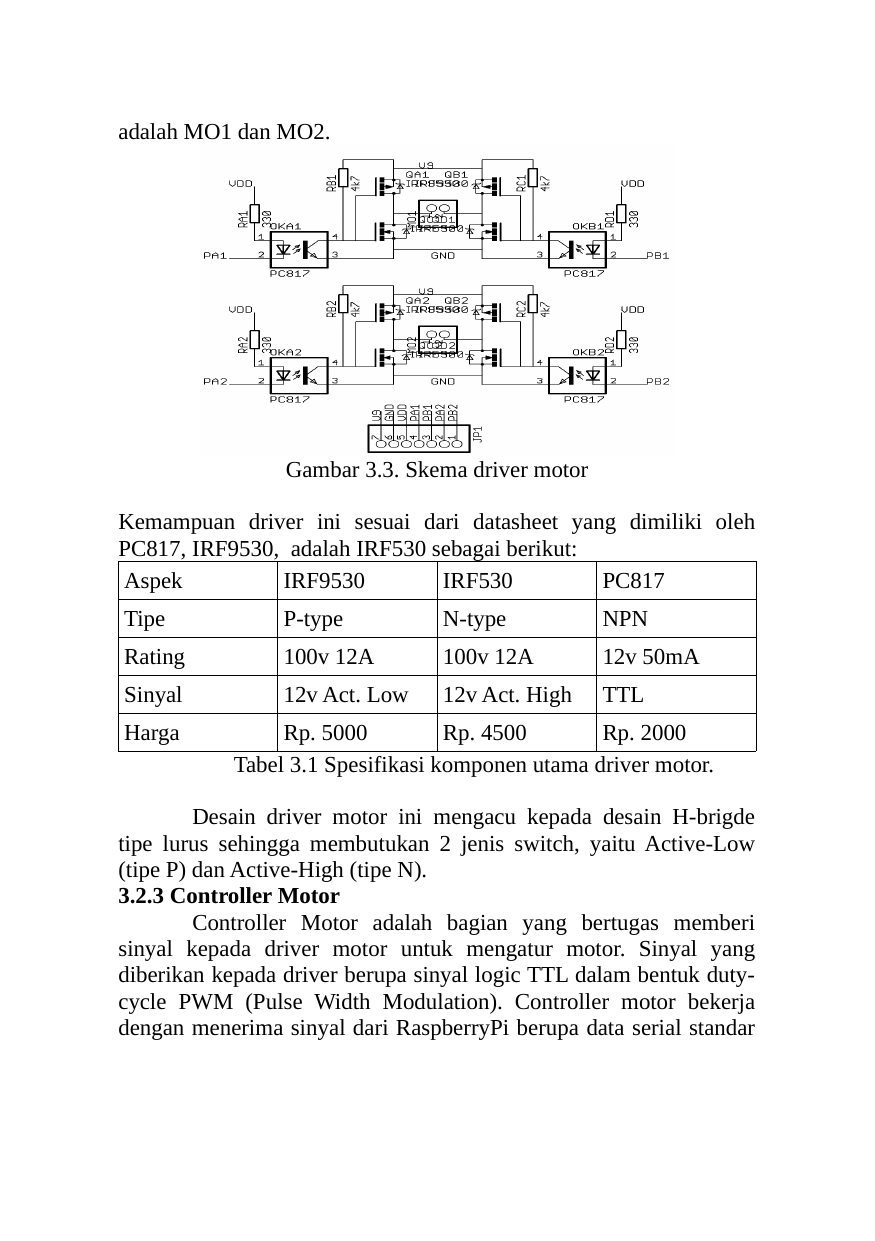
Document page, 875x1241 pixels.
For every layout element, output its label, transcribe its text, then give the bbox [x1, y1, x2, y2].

text adalah MO1 dan MO2. [118, 118, 756, 144]
text Kemampuan driver ini sesuai dari datasheet yang dimiliki oleh PC817, IRF9530, adalah IRF530 sebagai berikut: [118, 508, 756, 561]
table_header IRF530 [438, 562, 596, 599]
table_cell 12v 50mA [597, 638, 756, 675]
text Controller Motor adalah bagian yang bertugas memberi sinyal kepada driver motor untuk mengatur motor. Sinyal yang diberikan kepada driver berupa sinyal logic TTL dalam bentuk duty-cycle PWM (Pulse Width Modulation). Controller motor bekerja dengan menerima sinyal dari RaspberryPi berupa data serial standar [118, 909, 756, 1041]
text Gambar 3.3. Skema driver motor [118, 144, 756, 482]
table_cell Rp. 2000 [597, 714, 756, 751]
table_cell Sinyal [119, 676, 277, 713]
table_header PC817 [597, 562, 756, 599]
table_cell 100v 12A [438, 638, 596, 675]
table_cell Harga [119, 714, 277, 751]
table_header Aspek [119, 562, 277, 599]
text Desain driver motor ini mengacu kepada desain H-brigde tipe lurus sehingga membutukan 2 jenis switch, yaitu Active-Low (tipe P) dan Active-High (tipe N). [118, 803, 756, 882]
table_cell Tipe [119, 600, 277, 637]
table_cell TTL [597, 676, 756, 713]
table_cell Rp. 5000 [278, 714, 437, 751]
table_cell N-type [438, 600, 596, 637]
table_cell 12v Act. Low [278, 676, 437, 713]
table_cell 100v 12A [278, 638, 437, 675]
text 3.2.3 Controller Motor [118, 882, 756, 909]
text Tabel 3.1 Spesifikasi komponen utama driver motor. [118, 752, 756, 777]
table_cell 12v Act. High [438, 676, 596, 713]
table_cell Rp. 4500 [438, 714, 596, 751]
table_header IRF9530 [278, 562, 437, 599]
picture [200, 144, 674, 456]
table_cell NPN [597, 600, 756, 637]
table_cell Rating [119, 638, 277, 675]
table_cell P-type [278, 600, 437, 637]
